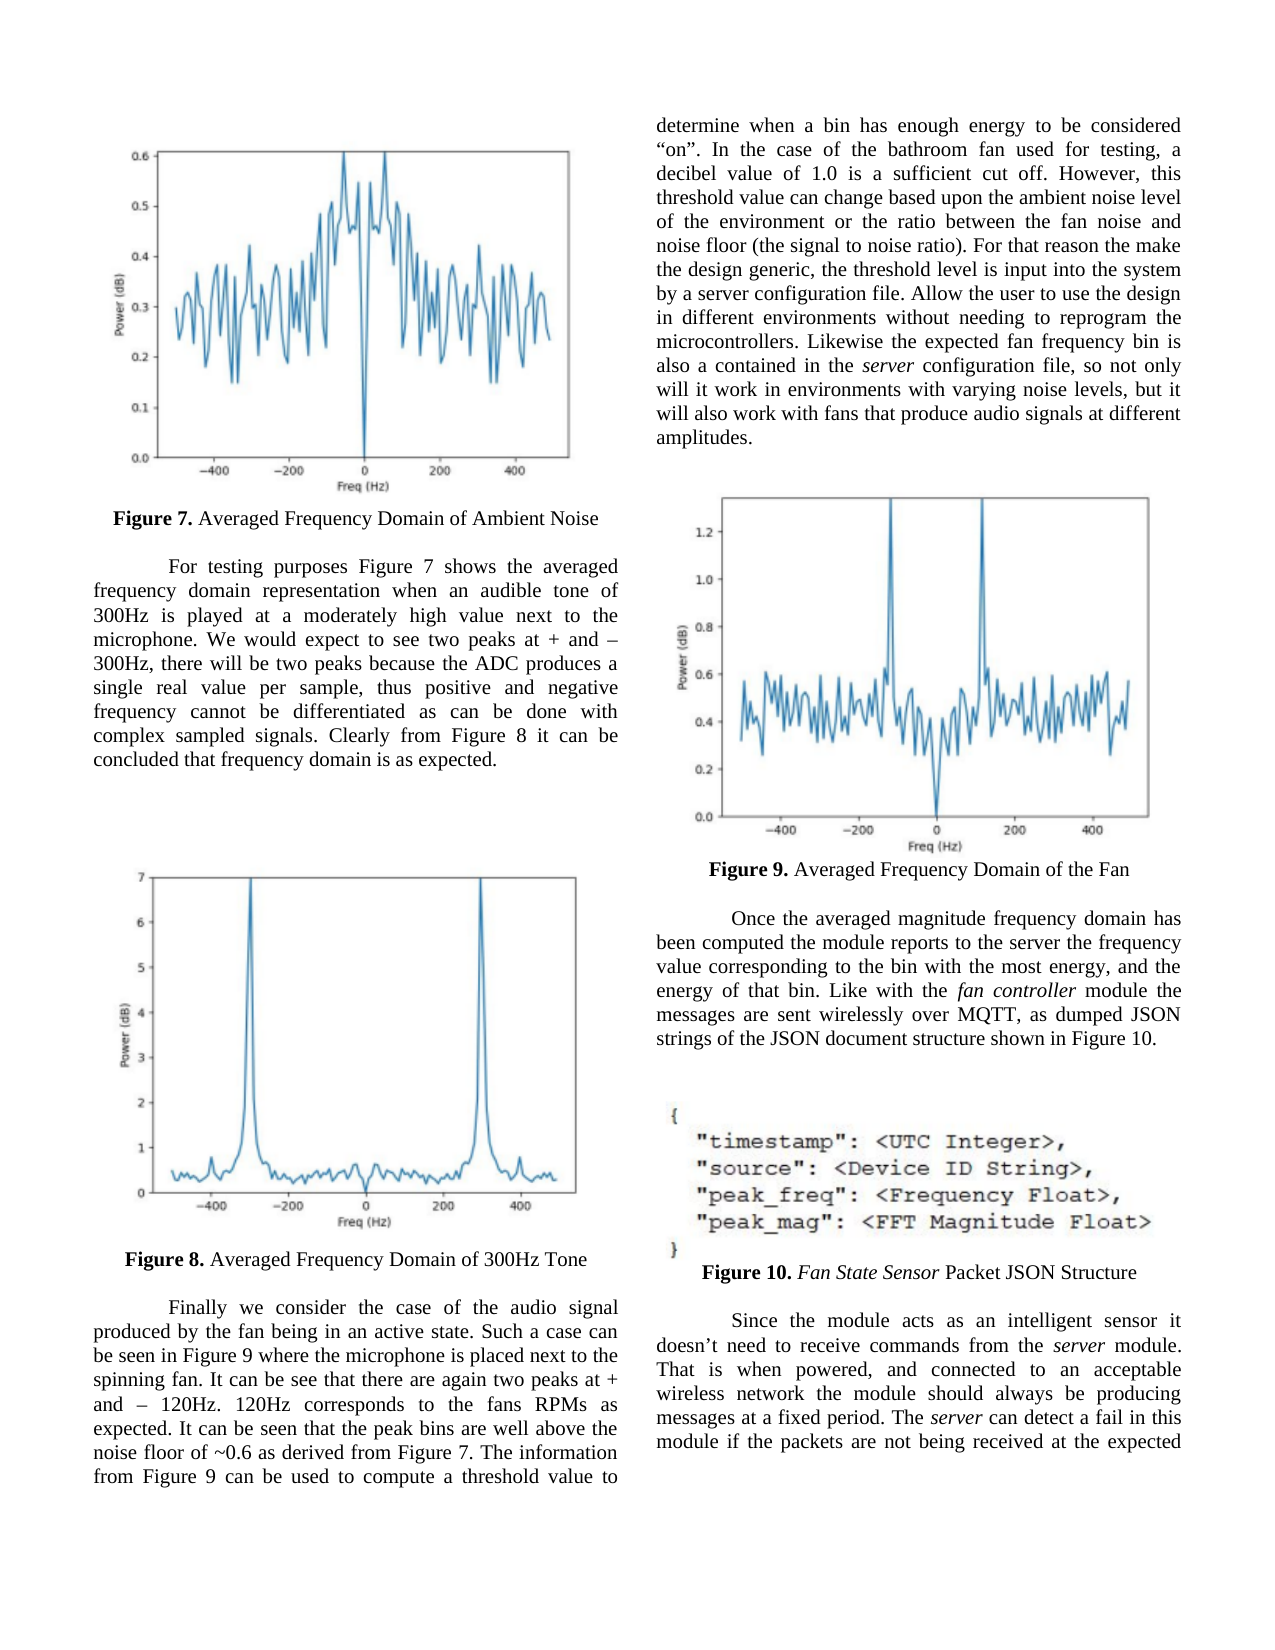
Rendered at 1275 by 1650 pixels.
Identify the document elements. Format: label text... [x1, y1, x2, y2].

text Figure 7. Averaged Frequency Domain of Ambient Noise [93, 507, 619, 530]
picture [93, 112, 619, 507]
text determine when a bin has enough energy to be considered “on”. In the case of the bathroom fan used for testing, a decibel value of 1.0 is a sufficient cut off. However, this threshold value can change based upon the ambient noise level of the environment or the ratio between the fan noise and noise floor (the signal to noise ratio). For that reason the make the design generic, the threshold level is input into the system by a server configuration file. Allow the user to use the design in different environments without needing to reprogram the microcontrollers. Likewise the expected fan frequency bin is also a contained in the server configuration file, so not only will it work in environments with varying noise levels, but it will also work with fans that produce audio signals at different amplitudes. [656, 112, 1182, 449]
text Once the averaged magnitude frequency domain has been computed the module reports to the server the frequency value corresponding to the bin with the most energy, and the energy of that bin. Like with the fan controller module the messages are sent wirelessly over MQTT, as dumped JSON strings of the JSON document structure shown in Figure 10. [656, 906, 1182, 1050]
picture [93, 843, 619, 1247]
text For testing purposes Figure 7 shows the averaged frequency domain representation when an audible tone of 300Hz is played at a moderately high value next to the microphone. We would expect to see two peaks at + and – 300Hz, there will be two peaks because the ADC produces a single real value per sample, thus positive and negative frequency cannot be differentiated as can be done with complex sampled signals. Clearly from Figure 8 it can be concluded that frequency domain is as expected. [93, 554, 619, 771]
text Since the module acts as an intelligent sensor it doesn’t need to receive commands from the server module. That is when powered, and connected to an acceptable wireless network the module should always be producing messages at a fixed period. The server can detect a fail in this module if the packets are not being received at the expected [656, 1308, 1182, 1453]
text Finally we consider the case of the audio signal produced by the fan being in an active state. Such a case can be seen in Figure 9 where the microphone is placed next to the spinning fan. It can be see that there are again two peaks at + and – 120Hz. 120Hz corresponds to the fans RPMs as expected. It can be seen that the peak bins are well above the noise floor of ~0.6 as derived from Figure 7. The information from Figure 9 can be used to compute a threshold value to [93, 1295, 619, 1488]
text Figure 8. Averaged Frequency Domain of 300Hz Tone [93, 1247, 619, 1271]
picture [656, 473, 1182, 858]
text Figure 9. Averaged Frequency Domain of the Fan [656, 858, 1182, 881]
text Figure 10. Fan State Sensor Packet JSON Structure [656, 1261, 1182, 1284]
picture [656, 1098, 1182, 1261]
